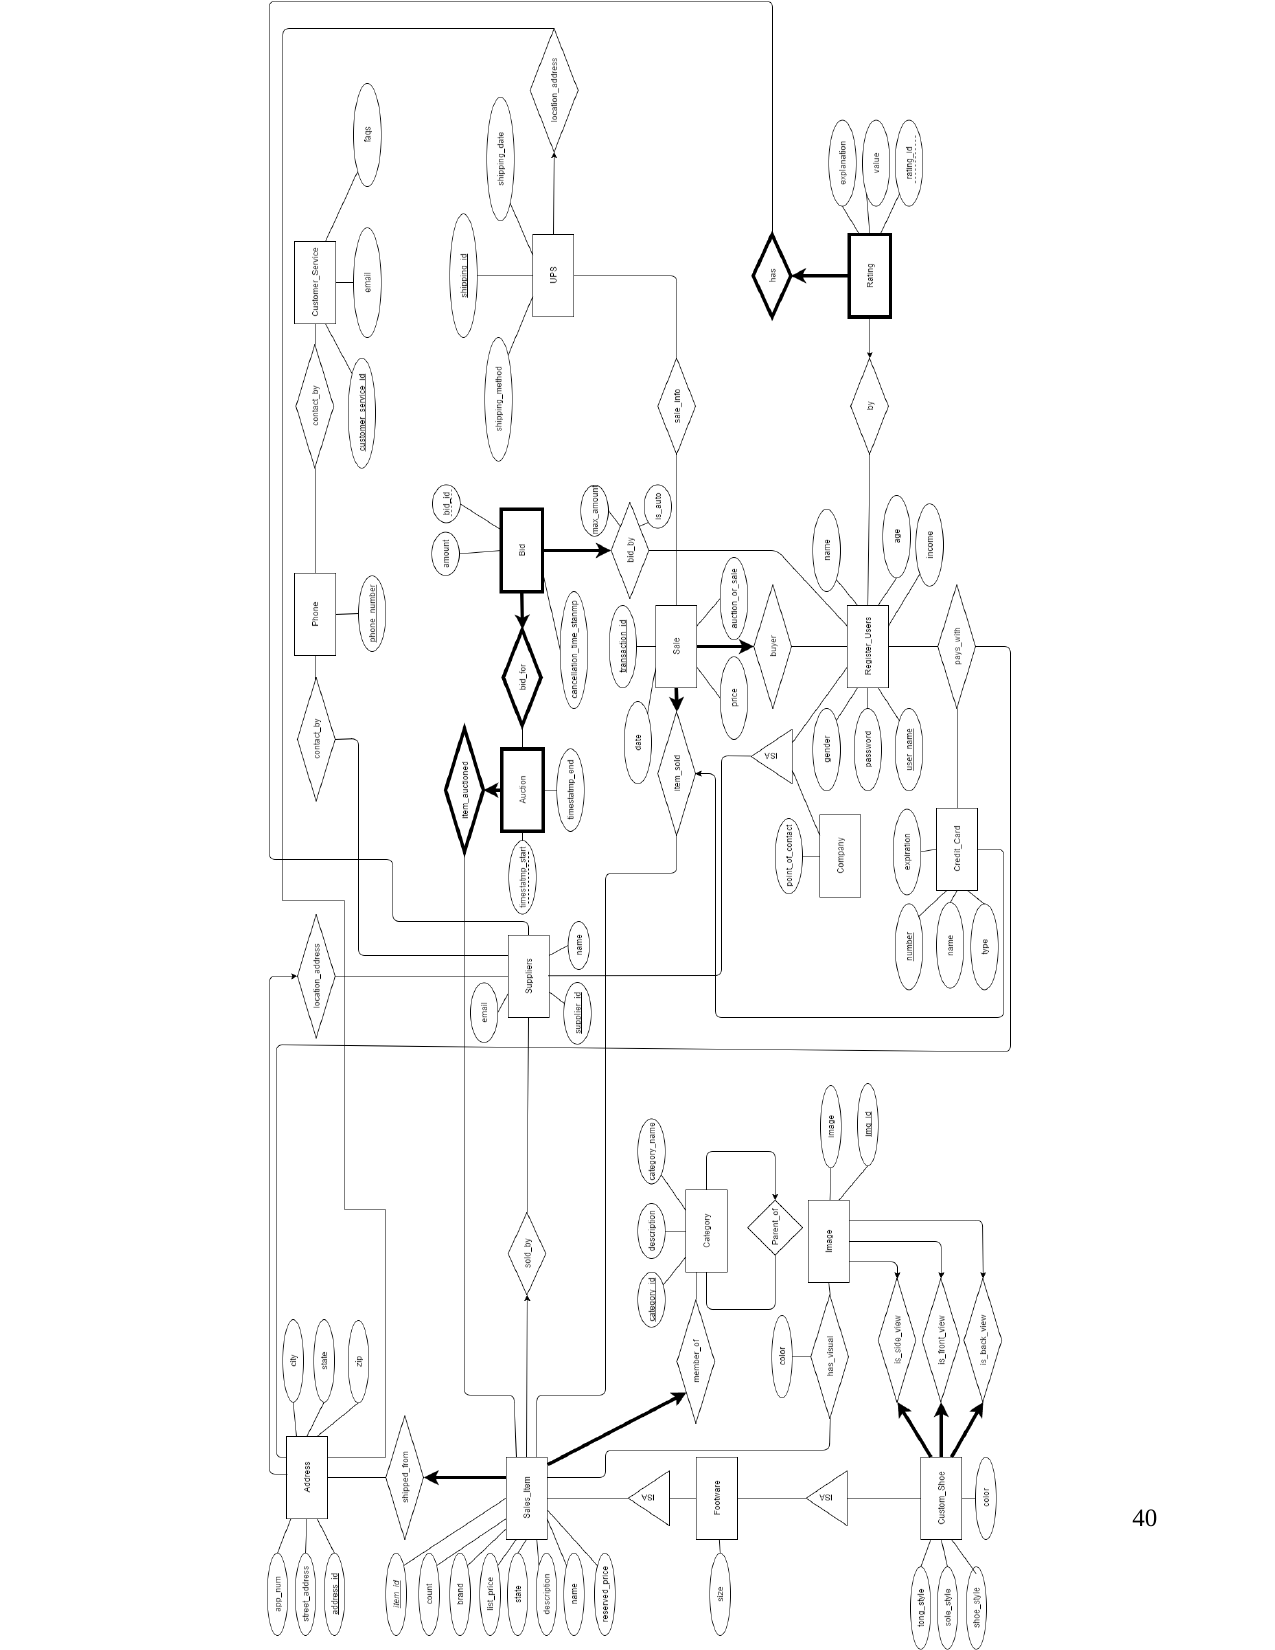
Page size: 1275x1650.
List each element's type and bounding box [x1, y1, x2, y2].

picture [263, 0, 1012, 1650]
